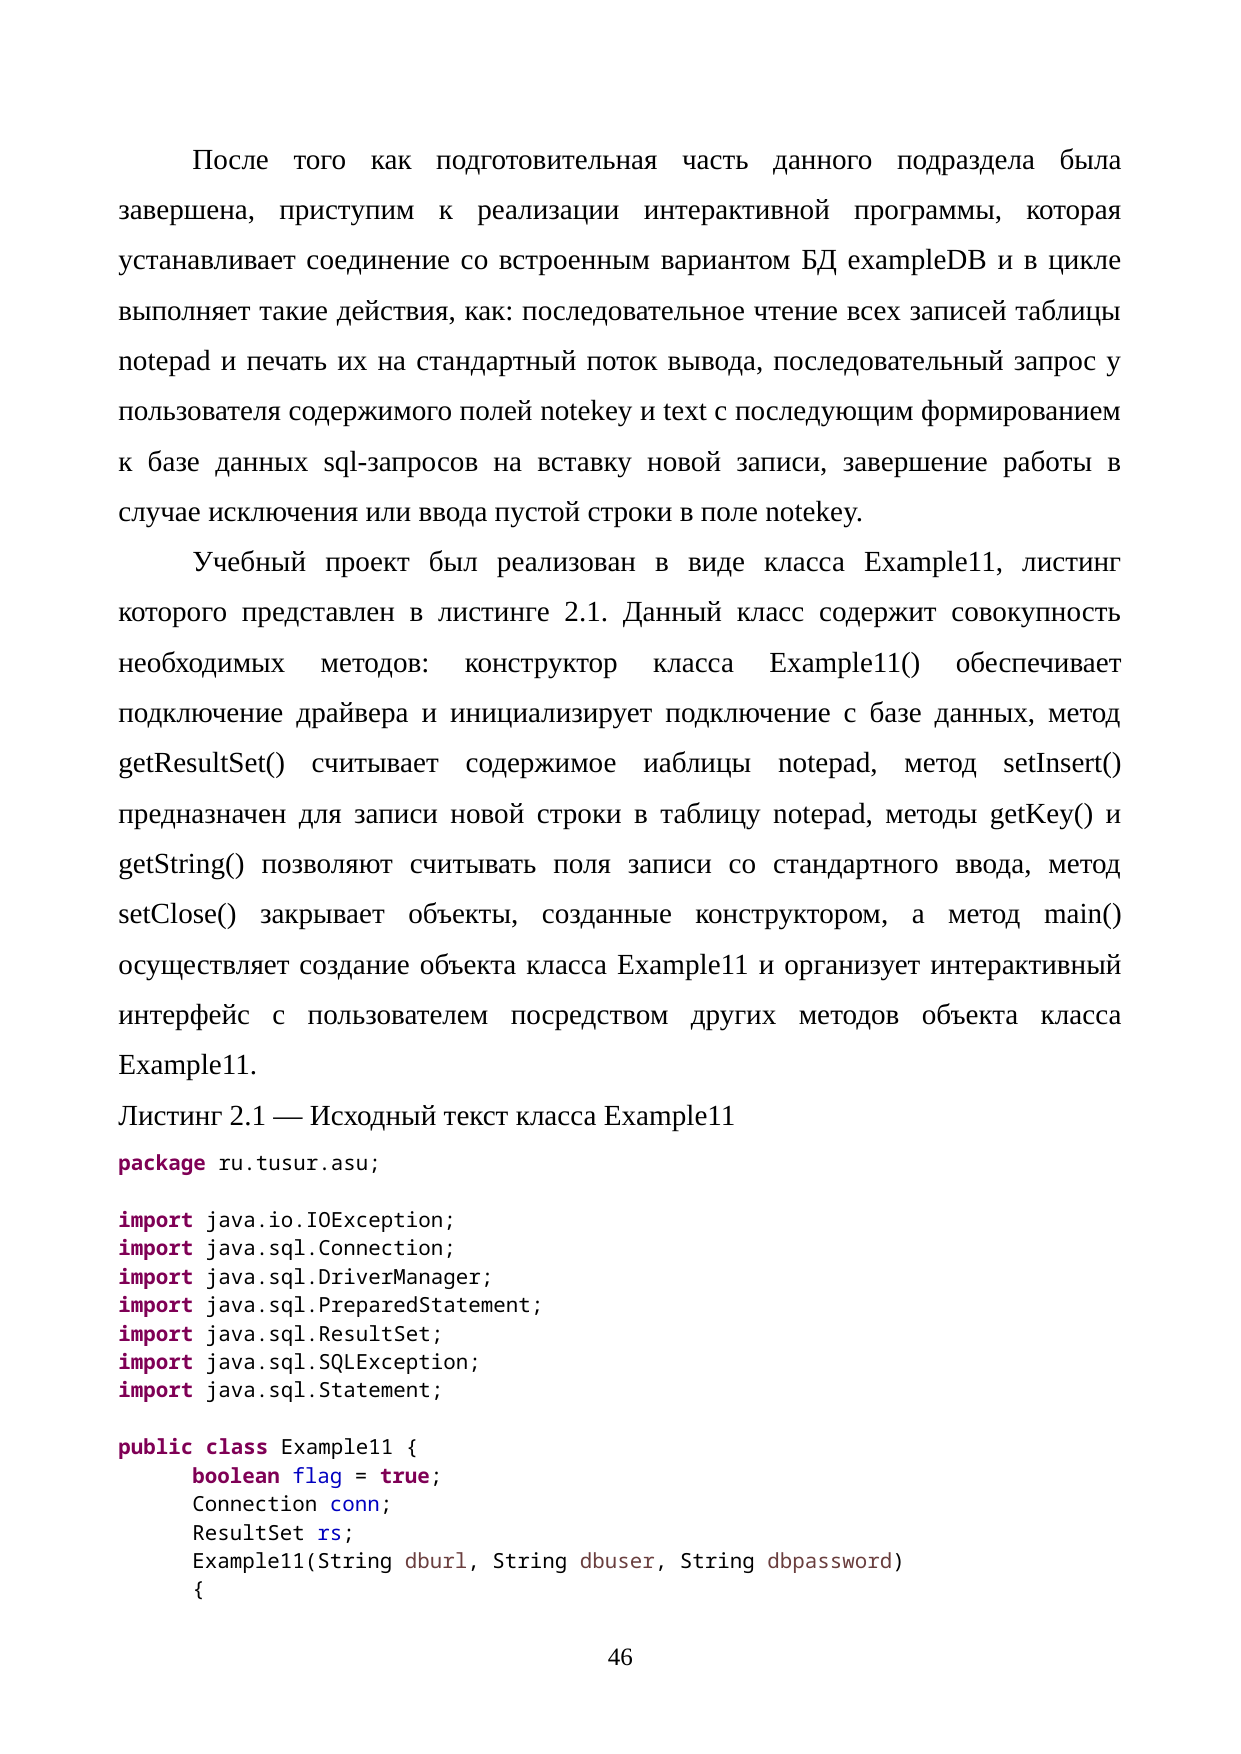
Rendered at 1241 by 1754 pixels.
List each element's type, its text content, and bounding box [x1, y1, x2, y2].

text { [118, 1574, 1122, 1603]
text boolean flag = true; [118, 1461, 1122, 1489]
text ResultSet rs; [118, 1518, 1122, 1546]
text import java.sql.ResultSet; [118, 1319, 1122, 1347]
text Учебный проект был реализован в виде класса Example11, листинг которого представлен в листинге 2.1. Данный класс содержит совокупность необходимых методов: конструктор класса Example11() обеспечивает подключение драйвера и инициализирует подключение с базе данных, метод getResultSet() считывает содержимое иаблицы notepad, метод setInsert() предназначен для записи новой строки в таблицу notepad, методы getKey() и getString() позволяют считывать поля записи со стандартного ввода, метод setClose() закрывает объекты, созданные конструктором, а метод main() осуществляет создание объекта класса Example11 и организует интерактивный интерфейс с пользователем посредством других методов объекта класса Example11. [118, 544, 1122, 1081]
text Example11(String dburl, String dbuser, String dbpassword) [118, 1546, 1122, 1574]
text package ru.tusur.asu; [118, 1148, 1122, 1176]
text Connection conn; [118, 1489, 1122, 1518]
text import java.io.IOException; [118, 1205, 1122, 1233]
text Листинг 2.1 — Исходный текст класса Example11 [118, 1098, 1122, 1131]
text import java.sql.SQLException; [118, 1347, 1122, 1376]
text import java.sql.DriverManager; [118, 1262, 1122, 1290]
text import java.sql.Statement; [118, 1376, 1122, 1404]
text public class Example11 { [118, 1432, 1122, 1461]
text После того как подготовительная часть данного подраздела была завершена, приступим к реализации интерактивной программы, которая устанавливает соединение со встроенным вариантом БД exampleDB и в цикле выполняет такие действия, как: последовательное чтение всех записей таблицы notepad и печать их на стандартный поток вывода, последовательный запрос у пользователя содержимого полей notekey и text с последующим формированием к базе данных sql-запросов на вставку новой записи, завершение работы в случае исключения или ввода пустой строки в поле notekey. [118, 142, 1122, 527]
text import java.sql.Connection; [118, 1233, 1122, 1262]
text import java.sql.PreparedStatement; [118, 1290, 1122, 1319]
